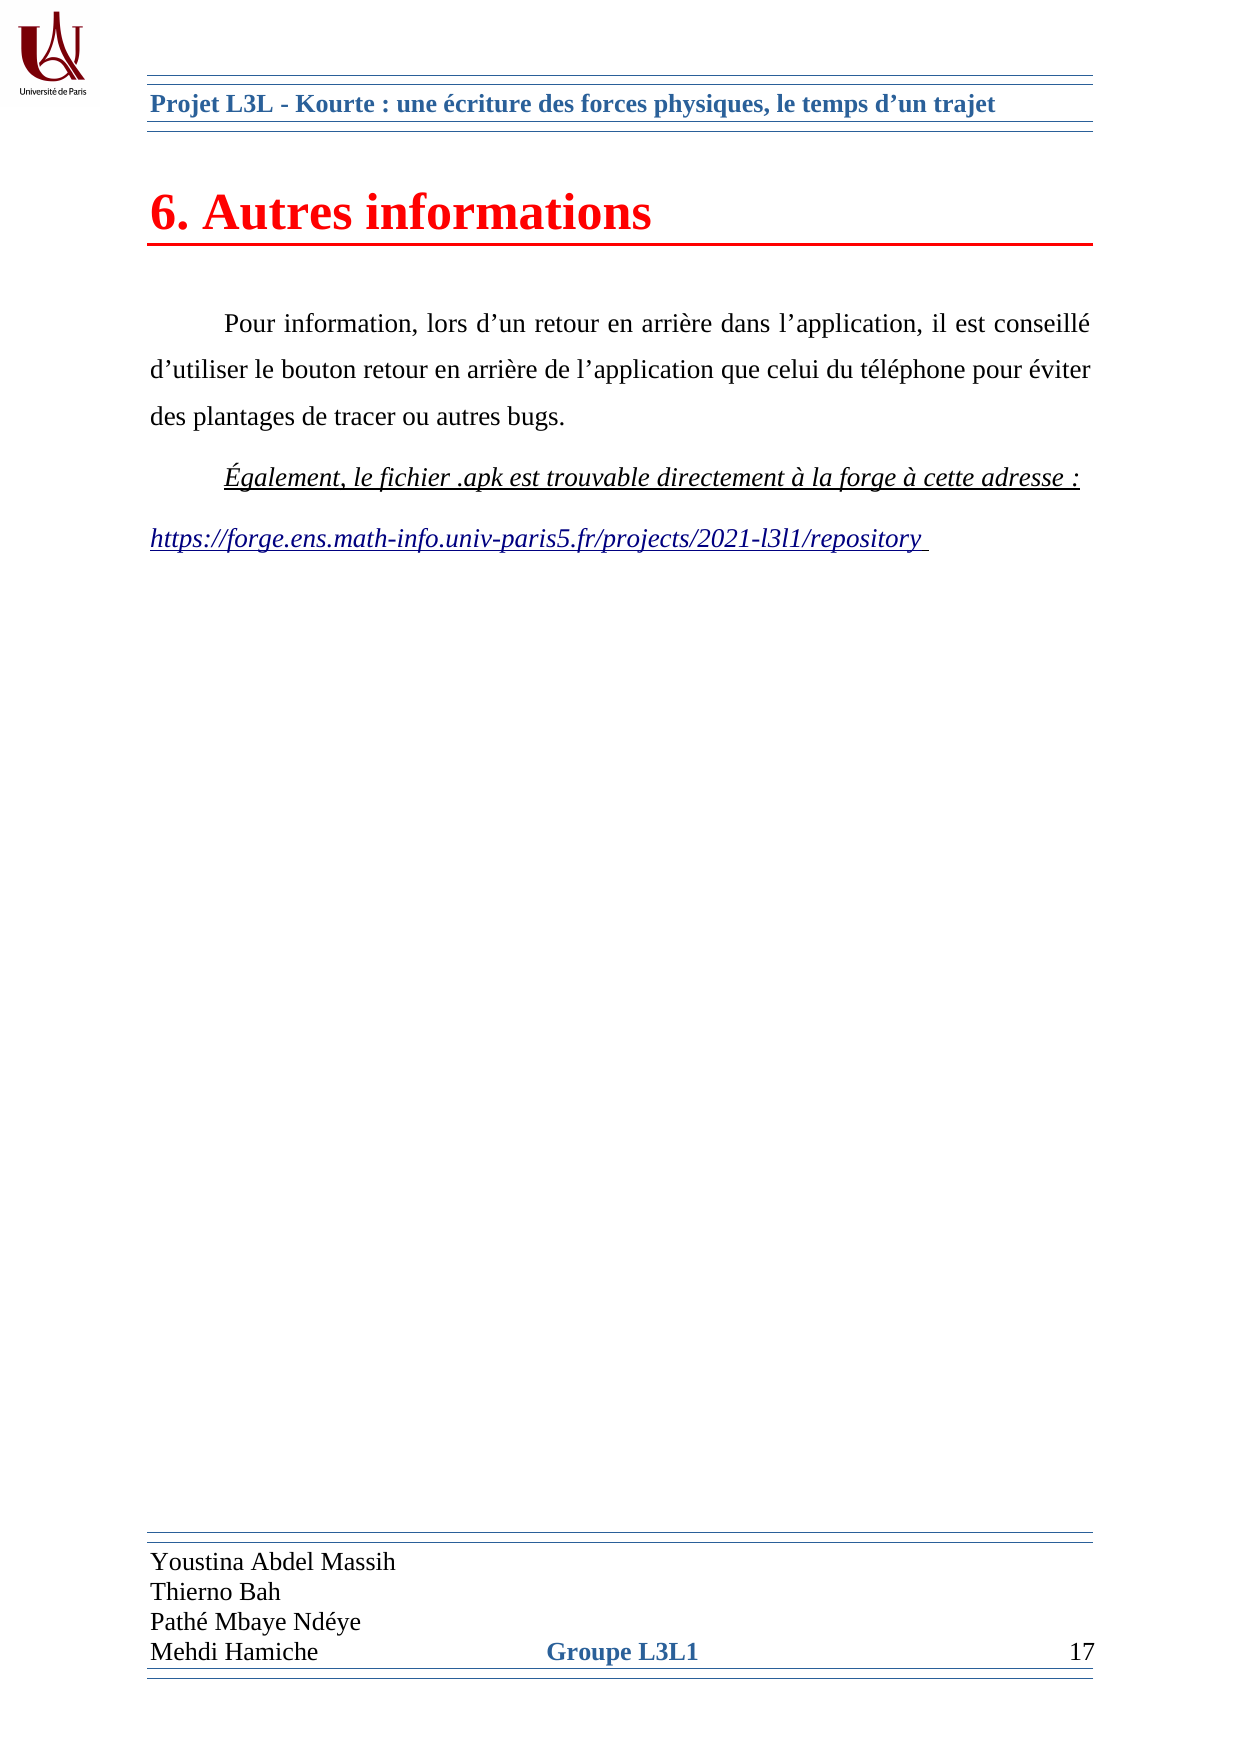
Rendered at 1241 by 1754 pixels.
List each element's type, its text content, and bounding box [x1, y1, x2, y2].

text Également, le fichier .apk est trouvable directement à la forge à cette adresse : [150, 461, 1090, 492]
text Pour information, lors d’un retour en arrière dans l’application, il est conseillé d’utiliser le bouton retour en arrière de l’application que celui du téléphone pour éviter des plantages de tracer ou autres bugs. [150, 307, 1090, 431]
picture [0, 0, 101, 107]
subtitle 6. Autres informations [147, 178, 1093, 243]
text https://forge.ens.math-info.univ-paris5.fr/projects/2021-l3l1/repository [150, 523, 1090, 554]
